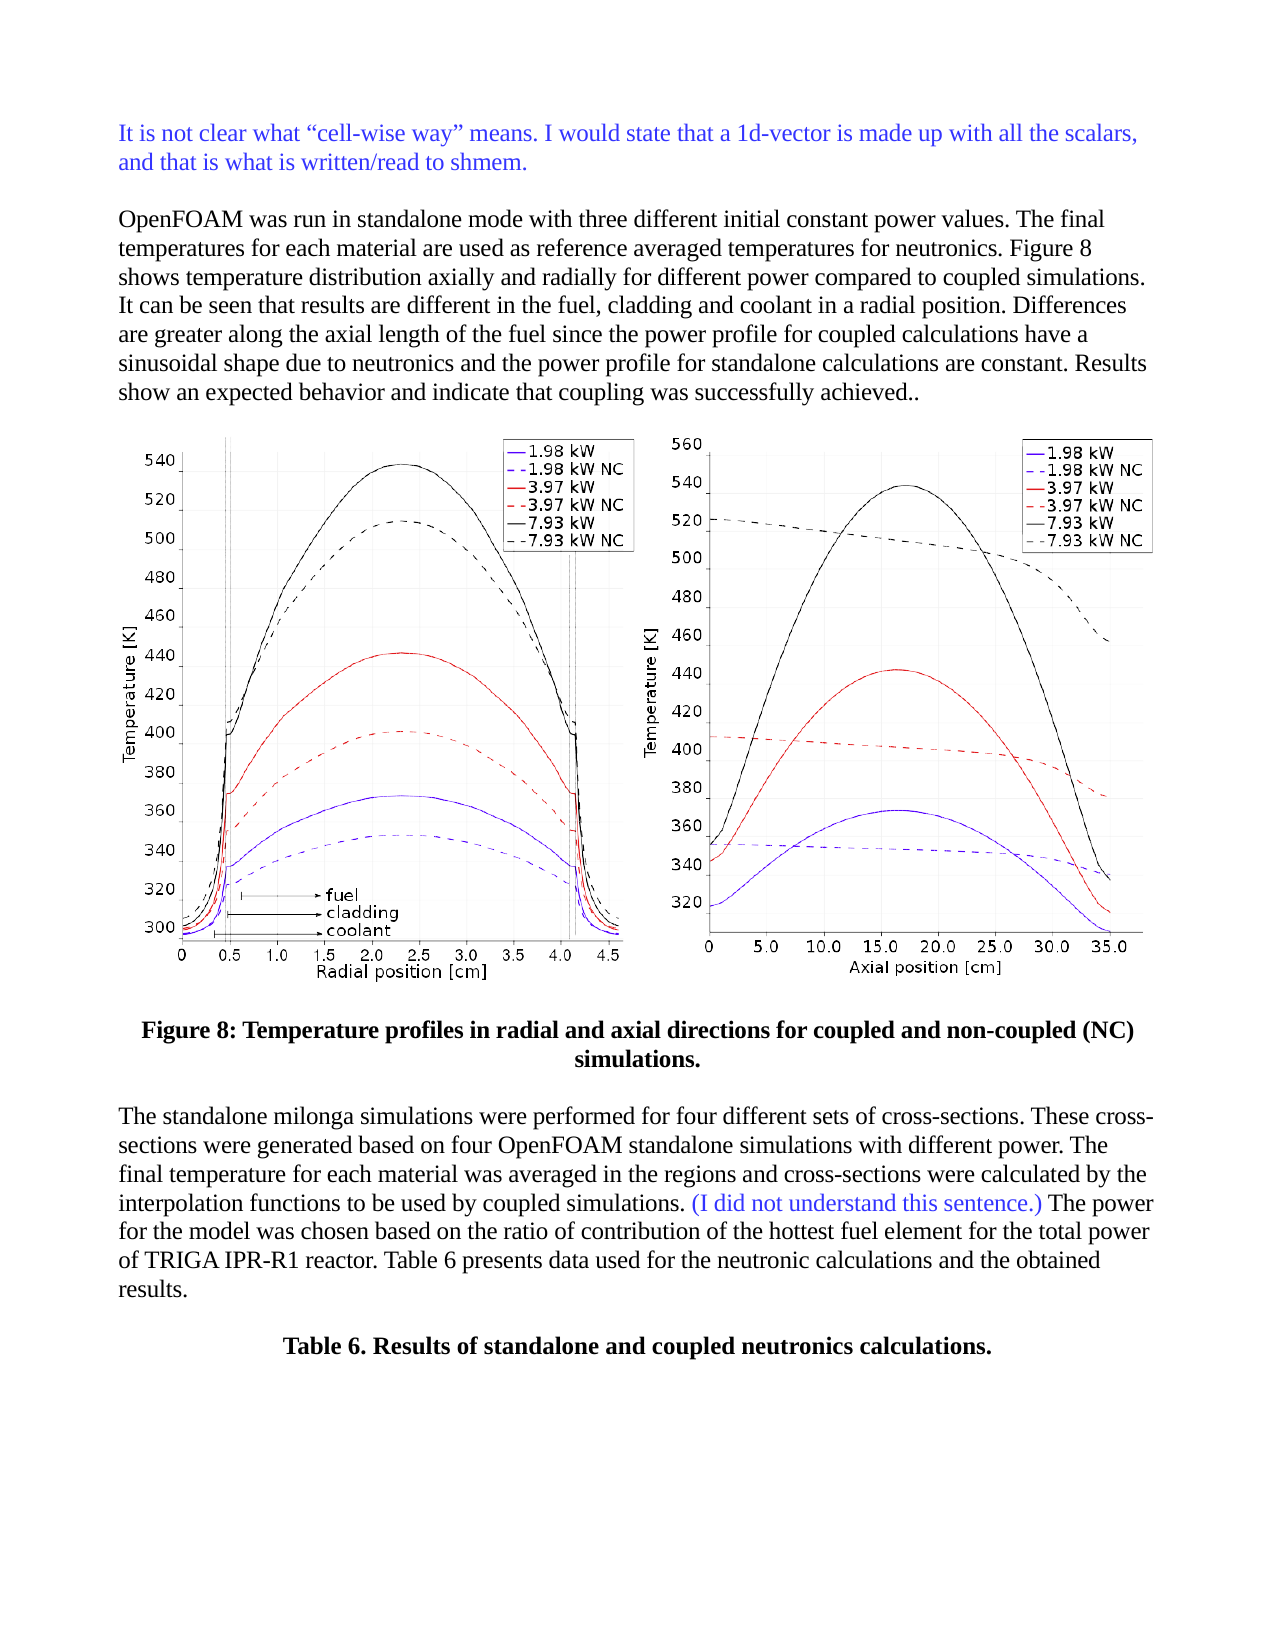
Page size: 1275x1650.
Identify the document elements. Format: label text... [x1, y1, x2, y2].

text OpenFOAM was run in standalone mode with three different initial constant power values. The final temperatures for each material are used as reference averaged temperatures for neutronics. Figure 8 shows temperature distribution axially and radially for different power compared to coupled simulations. It can be seen that results are different in the fuel, cladding and coolant in a radial position. Differences are greater along the axial length of the fuel since the power profile for coupled calculations have a sinusoidal shape due to neutronics and the power profile for standalone calculations are constant. Results show an expected behavior and indicate that coupling was successfully achieved.. [118, 204, 1157, 406]
text Table 6. Results of standalone and coupled neutronics calculations. [118, 1331, 1157, 1360]
table_header [118, 987, 637, 1015]
picture [118, 434, 1157, 987]
text Figure 8: Temperature profiles in radial and axial directions for coupled and non-coupled (NC) simulations. [118, 1015, 1157, 1073]
table_header [638, 987, 1157, 1015]
text It is not clear what “cell-wise way” means. I would state that a 1d-vector is made up with all the scalars, and that is what is written/read to shmem. [118, 118, 1157, 176]
text The standalone milonga simulations were performed for four different sets of cross-sections. These cross-sections were generated based on four OpenFOAM standalone simulations with different power. The final temperature for each material was averaged in the regions and cross-sections were calculated by the interpolation functions to be used by coupled simulations. (I did not understand this sentence.) The power for the model was chosen based on the ratio of contribution of the hottest fuel element for the total power of TRIGA IPR-R1 reactor. Table 6 presents data used for the neutronic calculations and the obtained results. [118, 1101, 1157, 1303]
